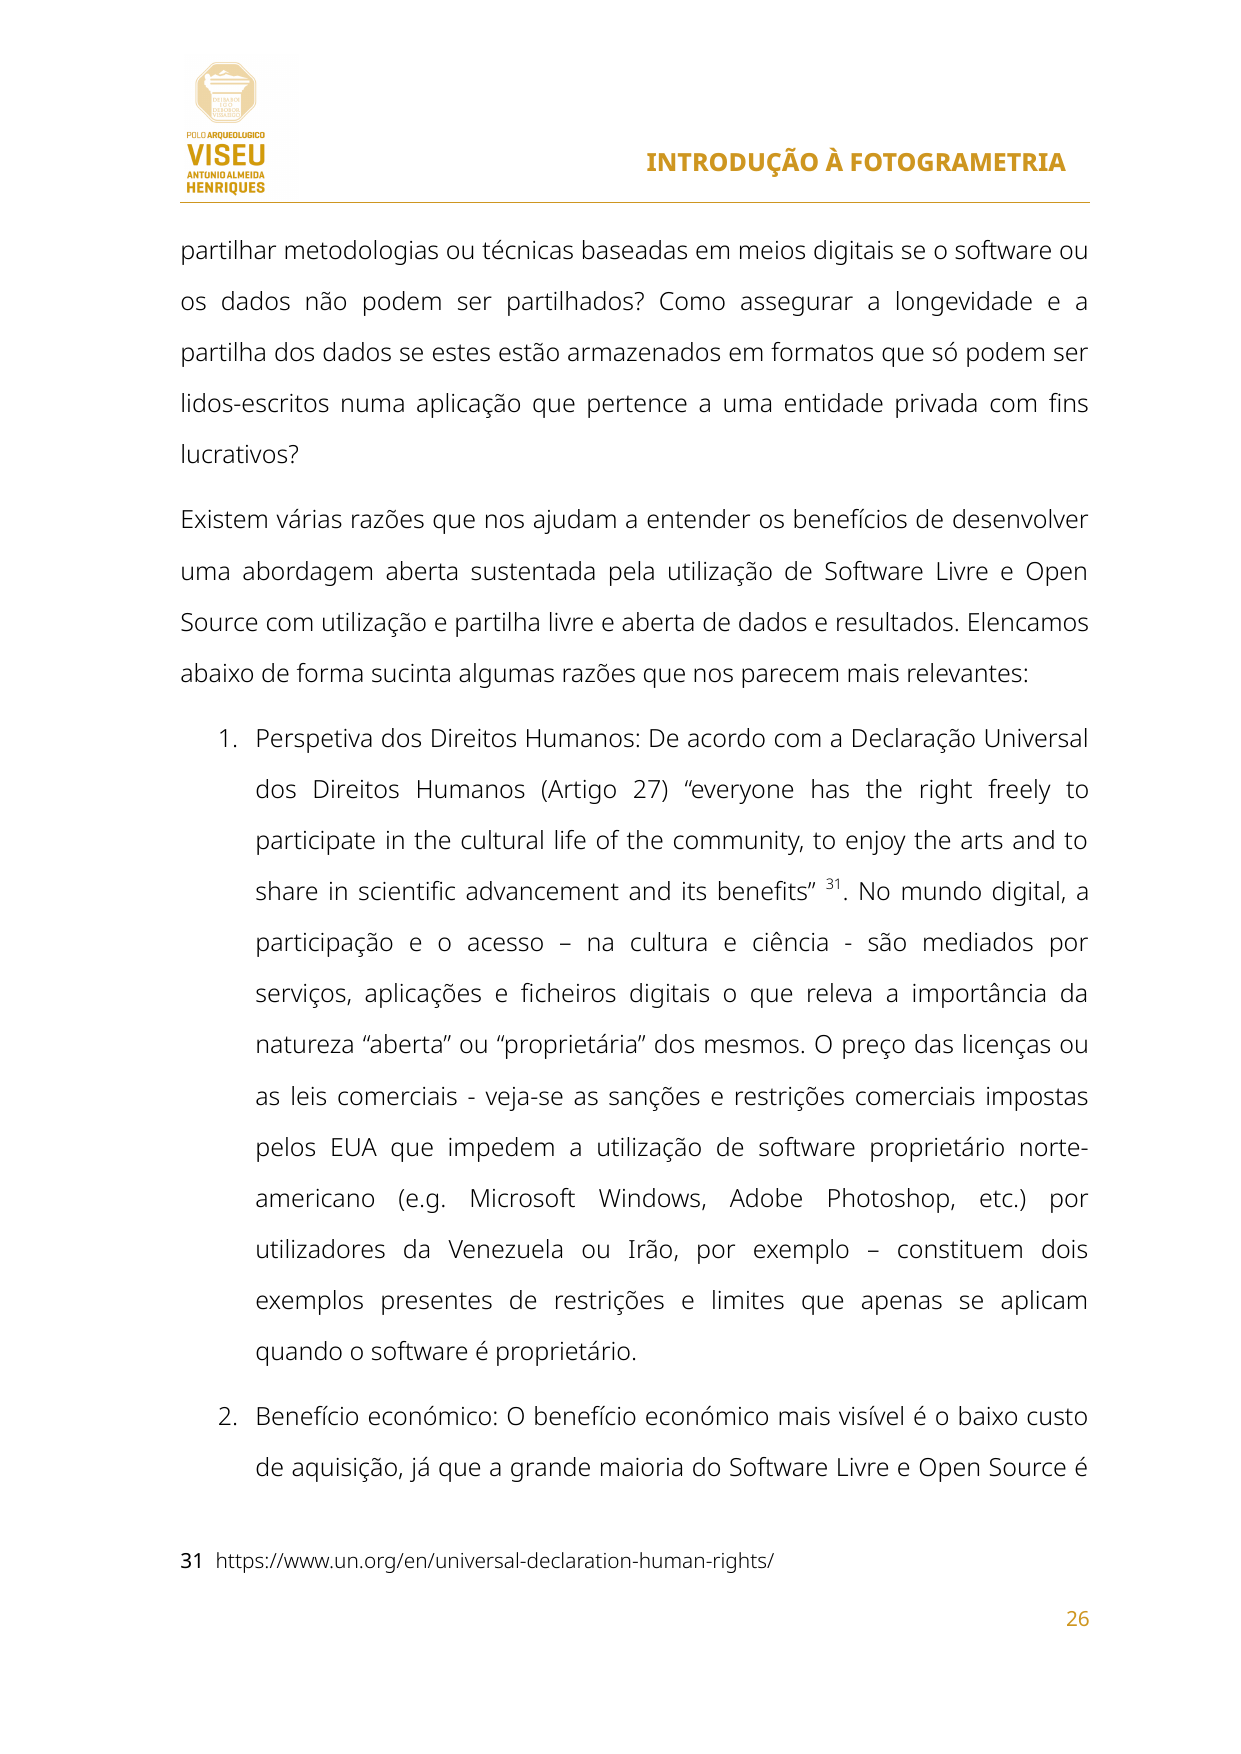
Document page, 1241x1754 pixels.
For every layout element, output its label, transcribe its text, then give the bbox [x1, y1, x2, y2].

text Existem várias razões que nos ajudam a entender os benefícios de desenvolver uma abordagem aberta sustentada pela utilização de Software Livre e Open Source com utilização e partilha livre e aberta de dados e resultados. Elencamos abaixo de forma sucinta algumas razões que nos parecem mais relevantes: [180, 502, 1090, 689]
picture [184, 54, 300, 202]
list Benefício económico: O benefício económico mais visível é o baixo custo de aquisição, já que a grande maioria do Software Livre e Open Source é [218, 1399, 1090, 1484]
list https://www.un.org/en/universal-declaration-human-rights/ [180, 1547, 1090, 1575]
list Perspetiva dos Direitos Humanos: De acordo com a Declaração Universal dos Direitos Humanos (Artigo 27) “everyone has the right freely to participate in the cultural life of the community, to enjoy the arts and to share in scientific advancement and its benefits” . No mundo digital, a participação e o acesso – na cultura e ciência - são mediados por serviços, aplicações e ficheiros digitais o que releva a importância da natureza “aberta” ou “proprietária” dos mesmos. O preço das licenças ou as leis comerciais - veja-se as sanções e restrições comerciais impostas pelos EUA que impedem a utilização de software proprietário norte-americano (e.g. Microsoft Windows, Adobe Photoshop, etc.) por utilizadores da Venezuela ou Irão, por exemplo – constituem dois exemplos presentes de restrições e limites que apenas se aplicam quando o software é proprietário. [218, 721, 1090, 1367]
text partilhar metodologias ou técnicas baseadas em meios digitais se o software ou os dados não podem ser partilhados? Como assegurar a longevidade e a partilha dos dados se estes estão armazenados em formatos que só podem ser lidos-escritos numa aplicação que pertence a uma entidade privada com fins lucrativos? [180, 232, 1090, 471]
